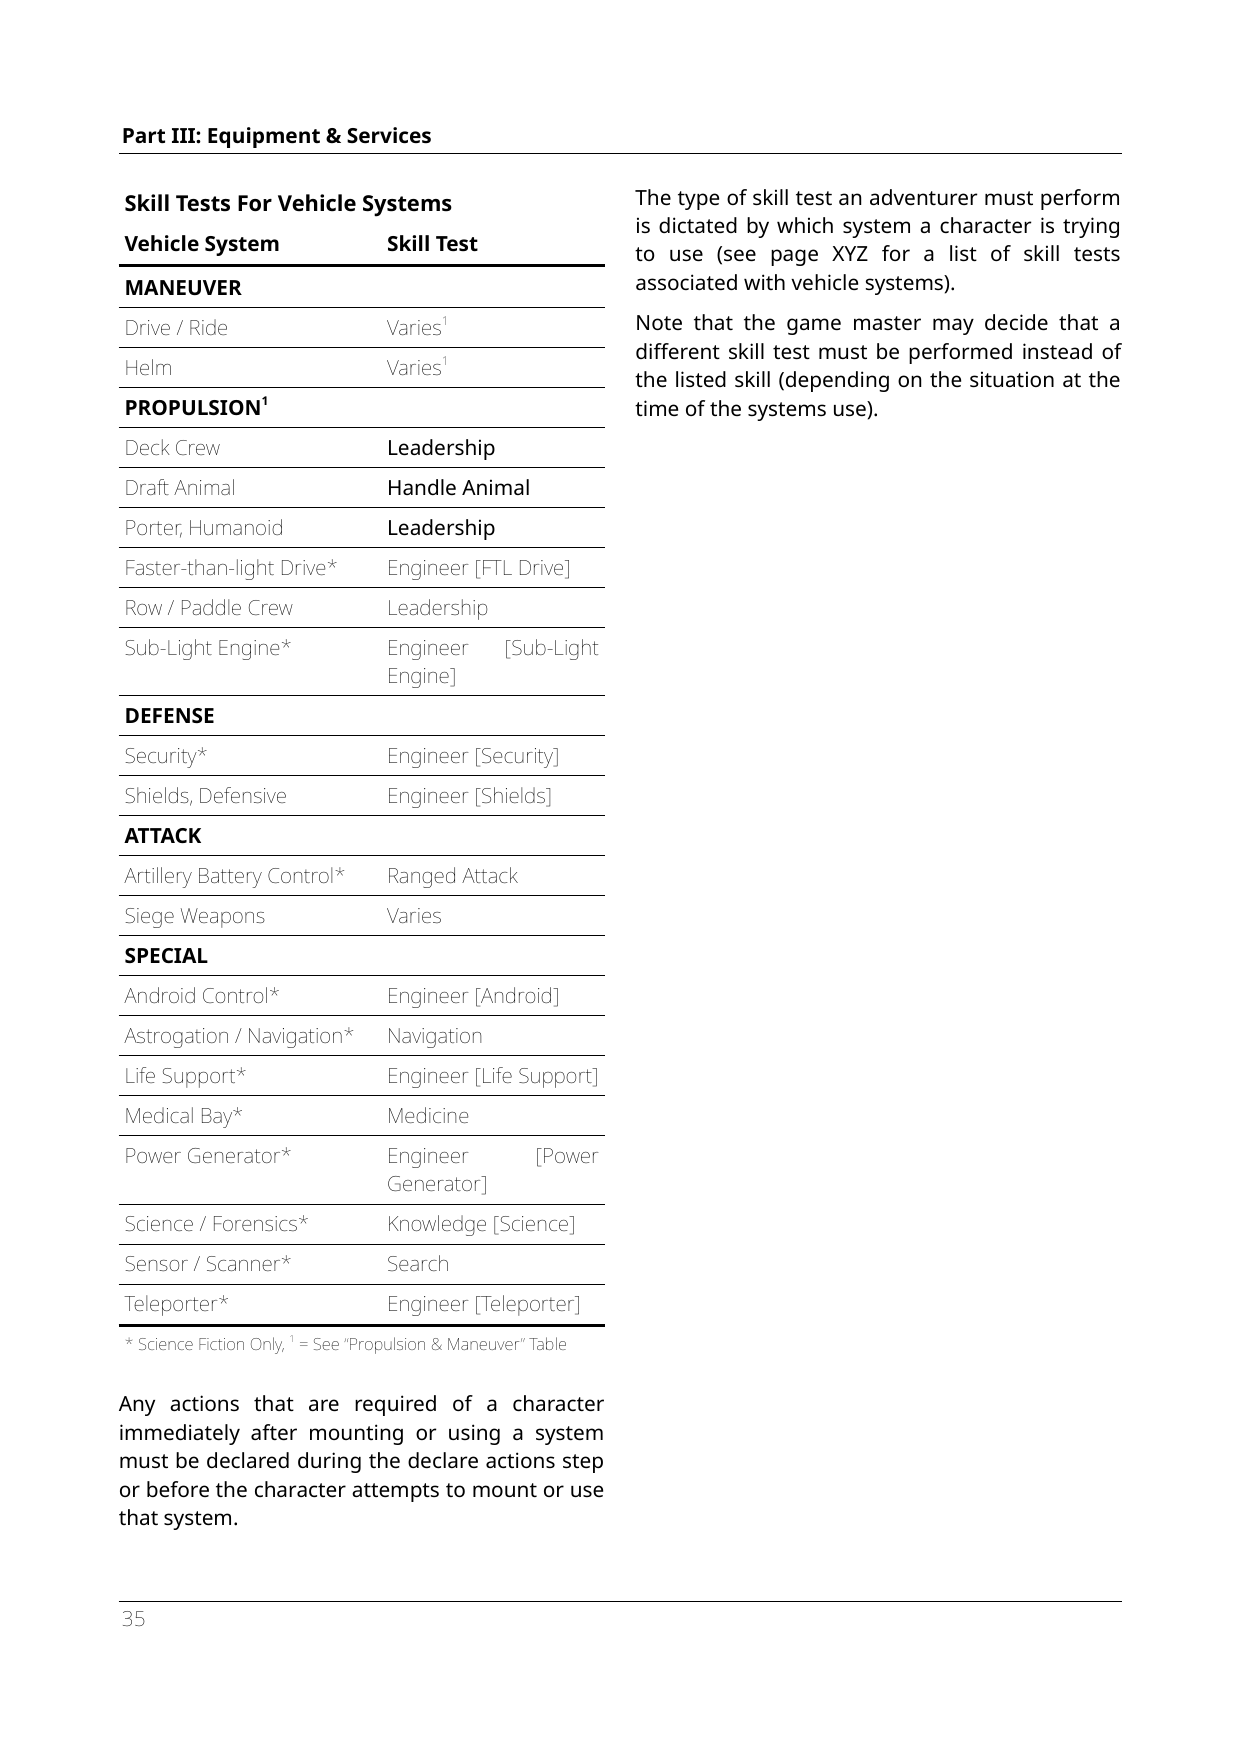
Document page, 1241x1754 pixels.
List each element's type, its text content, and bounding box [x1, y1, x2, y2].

table_cell Leadership [381, 428, 604, 467]
table_cell Knowledge [Science] [381, 1205, 604, 1244]
table_cell Helm [119, 348, 381, 387]
table_cell Handle Animal [381, 468, 604, 507]
table_cell Shields, Defensive [119, 776, 381, 815]
table_cell SPECIAL [119, 936, 604, 975]
table_cell Ranged Attack [381, 856, 604, 895]
table_cell Leadership [381, 508, 604, 547]
table_cell Engineer [Shields] [381, 776, 604, 815]
table_cell Skill Test [381, 224, 604, 264]
table_cell Deck Crew [119, 428, 381, 467]
table_cell * Science Fiction Only, 1 = See “Propulsion & Maneuver” Table [119, 1327, 604, 1361]
table_cell Row / Paddle Crew [119, 588, 381, 627]
text Any actions that are required of a character immediately after mounting or using a system must be declared during the declare actions step or before the character attempts to mount or use that system. [118, 1389, 605, 1532]
table_cell Sensor / Scanner* [119, 1245, 381, 1284]
table_cell Teleporter* [119, 1285, 381, 1324]
table_cell Draft Animal [119, 468, 381, 507]
table_cell Artillery Battery Control* [119, 856, 381, 895]
table_cell Android Control* [119, 976, 381, 1015]
table_cell Navigation [381, 1016, 604, 1055]
table_cell Siege Weapons [119, 896, 381, 935]
table_cell Engineer [Life Support] [381, 1056, 604, 1095]
table_cell Porter, Humanoid [119, 508, 381, 547]
table_cell Vehicle System [119, 224, 381, 264]
table_cell Medicine [381, 1096, 604, 1135]
table_cell Medical Bay* [119, 1096, 381, 1135]
table_cell MANEUVER [119, 267, 604, 307]
table_cell Search [381, 1245, 604, 1284]
table_cell Engineer [Android] [381, 976, 604, 1015]
table_cell Engineer [FTL Drive] [381, 548, 604, 587]
table_cell Varies1 [381, 308, 604, 347]
table_cell ATTACK [119, 816, 604, 855]
table_cell Life Support* [119, 1056, 381, 1095]
table_cell Engineer [Power Generator] [381, 1136, 604, 1204]
table_cell Sub-Light Engine* [119, 628, 381, 695]
table_cell Varies1 [381, 348, 604, 387]
text Note that the game master may decide that a different skill test must be performed instead of the listed skill (depending on the situation at the time of the systems use). [635, 308, 1122, 422]
table_cell Engineer [Teleporter] [381, 1285, 604, 1324]
table_cell Security* [119, 736, 381, 775]
table_cell Varies [381, 896, 604, 935]
table_cell DEFENSE [119, 696, 604, 735]
table_cell PROPULSION1 [119, 388, 604, 427]
table_header Skill Tests For Vehicle Systems [119, 183, 604, 224]
table_cell Engineer [Sub-Light Engine] [381, 628, 604, 695]
table_cell Engineer [Security] [381, 736, 604, 775]
table_cell Drive / Ride [119, 308, 381, 347]
table_cell Astrogation / Navigation* [119, 1016, 381, 1055]
text The type of skill test an adventurer must perform is dictated by which system a character is trying to use (see page XYZ for a list of skill tests associated with vehicle systems). [635, 183, 1122, 296]
table_cell Science / Forensics* [119, 1205, 381, 1244]
table_cell Power Generator* [119, 1136, 381, 1204]
table_cell Faster-than-light Drive* [119, 548, 381, 587]
table_cell Leadership [381, 588, 604, 627]
